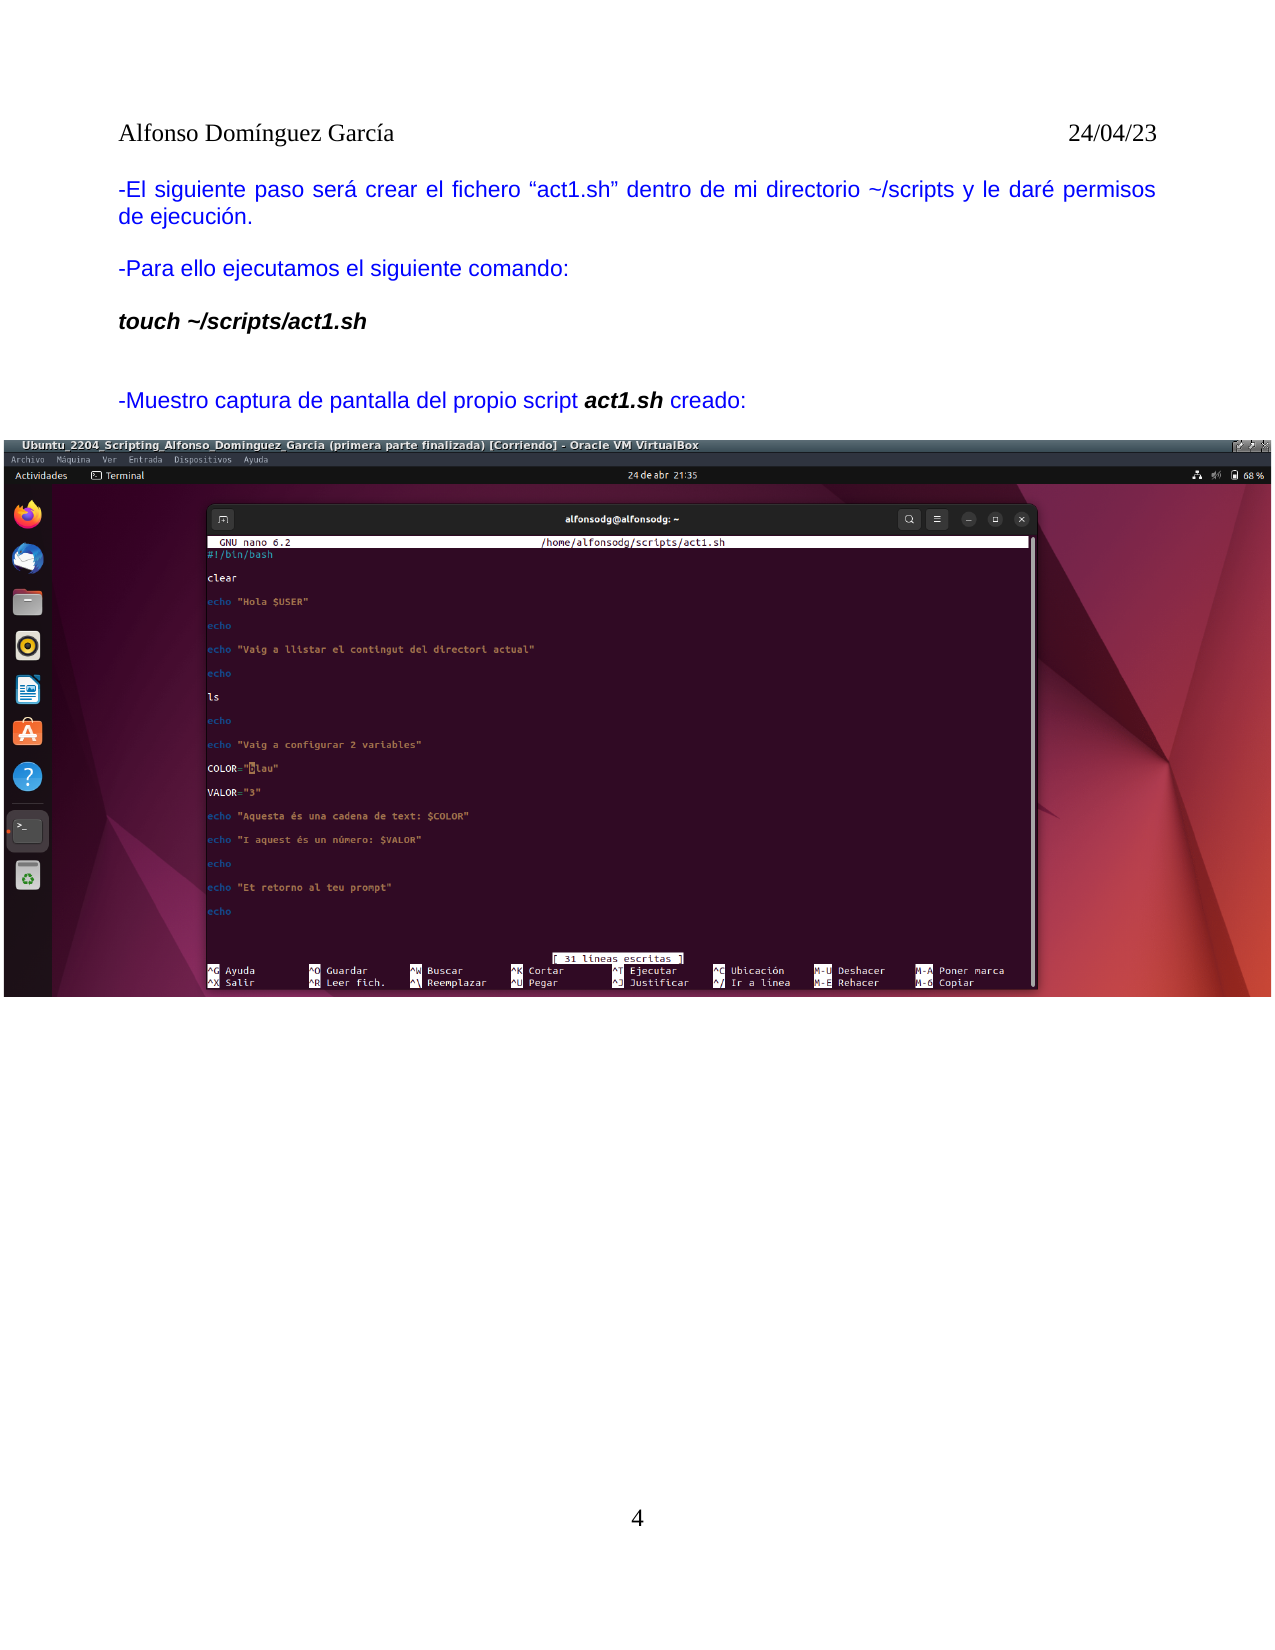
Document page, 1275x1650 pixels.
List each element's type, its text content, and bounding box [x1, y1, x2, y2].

picture [3, 440, 1272, 997]
text touch ~/scripts/act1.sh [118, 308, 1157, 334]
text -Muestro captura de pantalla del propio script act1.sh creado: [118, 387, 1157, 413]
text -El siguiente paso será crear el fichero “act1.sh” dentro de mi directorio ~/scripts y le daré permisos de ejecución. [118, 176, 1157, 229]
text -Para ello ejecutamos el siguiente comando: [118, 255, 1157, 282]
